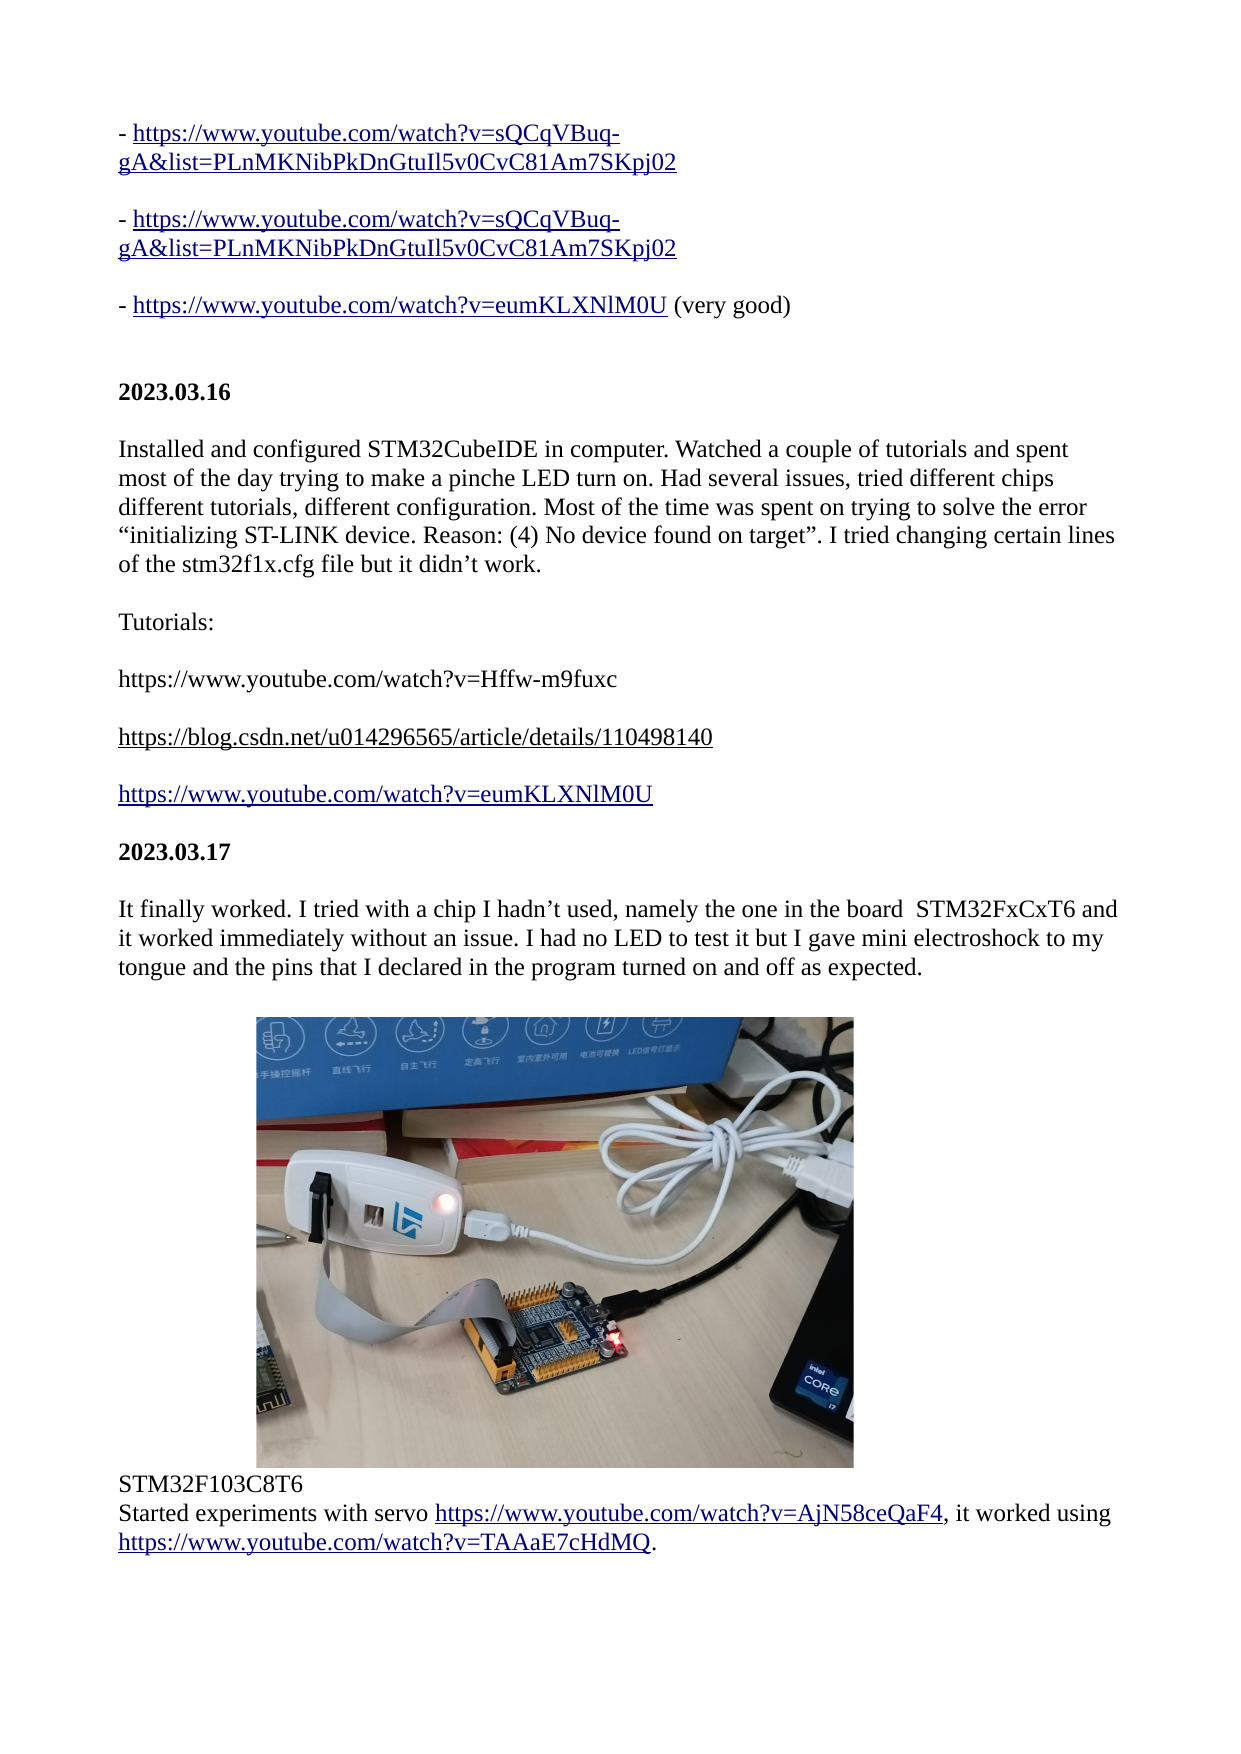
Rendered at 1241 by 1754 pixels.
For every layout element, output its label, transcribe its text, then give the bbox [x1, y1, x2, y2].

text - https://www.youtube.com/watch?v=eumKLXNlM0U (very good) [118, 291, 1122, 319]
text 2023.03.17 [118, 837, 1122, 866]
text Installed and configured STM32CubeIDE in computer. Watched a couple of tutorials and spent most of the day trying to make a pinche LED turn on. Had several issues, tried different chips different tutorials, different configuration. Most of the time was spent on trying to solve the error “initializing ST-LINK device. Reason: (4) No device found on target”. I tried changing certain lines of the stm32f1x.cfg file but it didn’t work. [118, 434, 1122, 578]
picture [256, 1017, 854, 1468]
text https://www.youtube.com/watch?v=Hffw-m9fuxc [118, 664, 1122, 693]
text 2023.03.16 [118, 377, 1122, 406]
text - https://www.youtube.com/watch?v=sQCqVBuq-gA&list=PLnMKNibPkDnGtuIl5v0CvC81Am7SKpj02 [118, 118, 1122, 176]
text - https://www.youtube.com/watch?v=sQCqVBuq-gA&list=PLnMKNibPkDnGtuIl5v0CvC81Am7SKpj02 [118, 204, 1122, 262]
text Tutorials: [118, 607, 1122, 636]
text https://www.youtube.com/watch?v=eumKLXNlM0U [118, 779, 1122, 808]
text Started experiments with servo https://www.youtube.com/watch?v=AjN58ceQaF4, it worked using https://www.youtube.com/watch?v=TAAaE7cHdMQ. [118, 1498, 1122, 1556]
text It finally worked. I tried with a chip I hadn’t used, namely the one in the board STM32FxCxT6 and it worked immediately without an issue. I had no LED to test it but I gave mini electroshock to my tongue and the pins that I declared in the program turned on and off as expected. [118, 894, 1122, 981]
text https://blog.csdn.net/u014296565/article/details/110498140 [118, 722, 1122, 751]
text STM32F103C8T6 [118, 1469, 1122, 1498]
